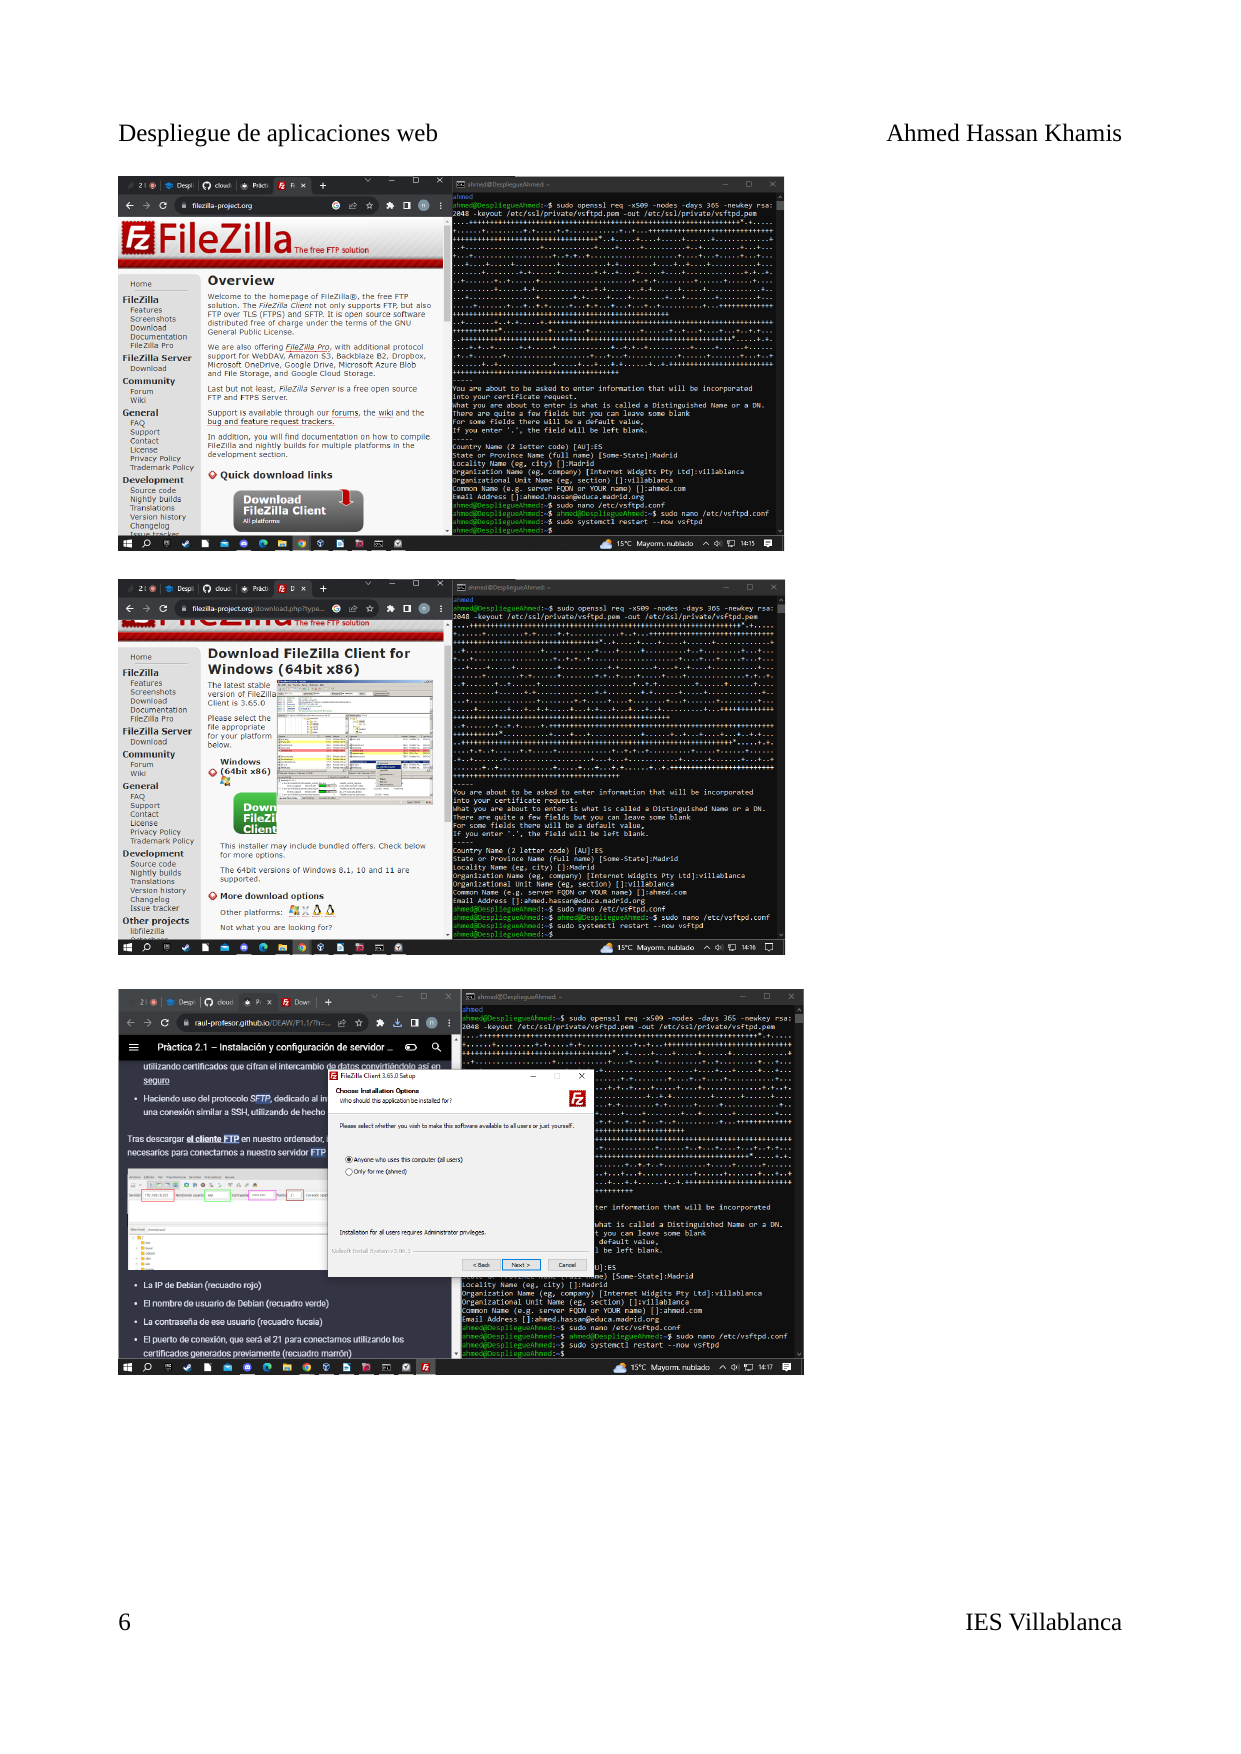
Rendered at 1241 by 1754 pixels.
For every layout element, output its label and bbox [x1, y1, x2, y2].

picture [118, 579, 786, 955]
picture [118, 989, 804, 1375]
picture [118, 176, 785, 551]
